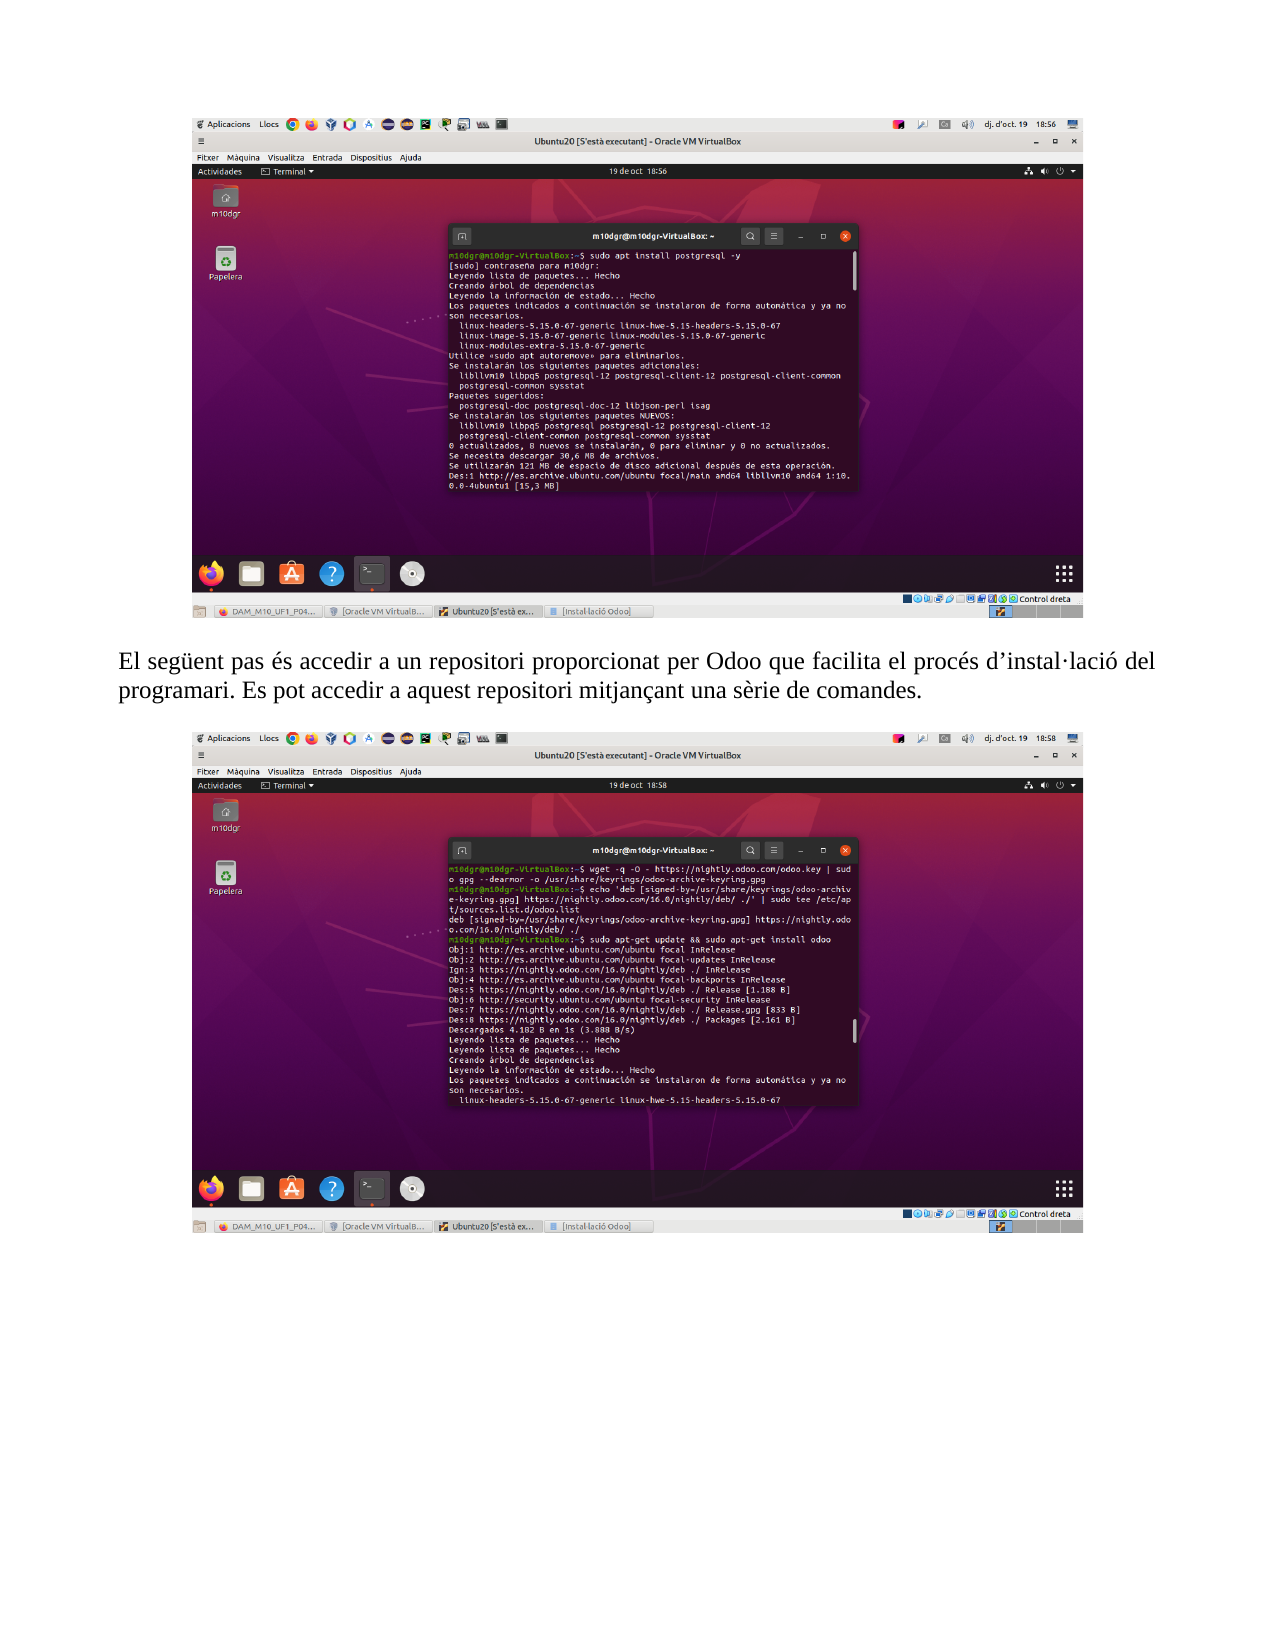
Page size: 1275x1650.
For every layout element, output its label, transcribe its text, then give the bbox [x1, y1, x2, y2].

picture [192, 118, 1084, 618]
picture [192, 732, 1084, 1233]
text El següent pas és accedir a un repositori proporcionat per Odoo que facilita el procés d’instal·lació del programari. Es pot accedir a aquest repositori mitjançant una sèrie de comandes. [118, 646, 1157, 704]
